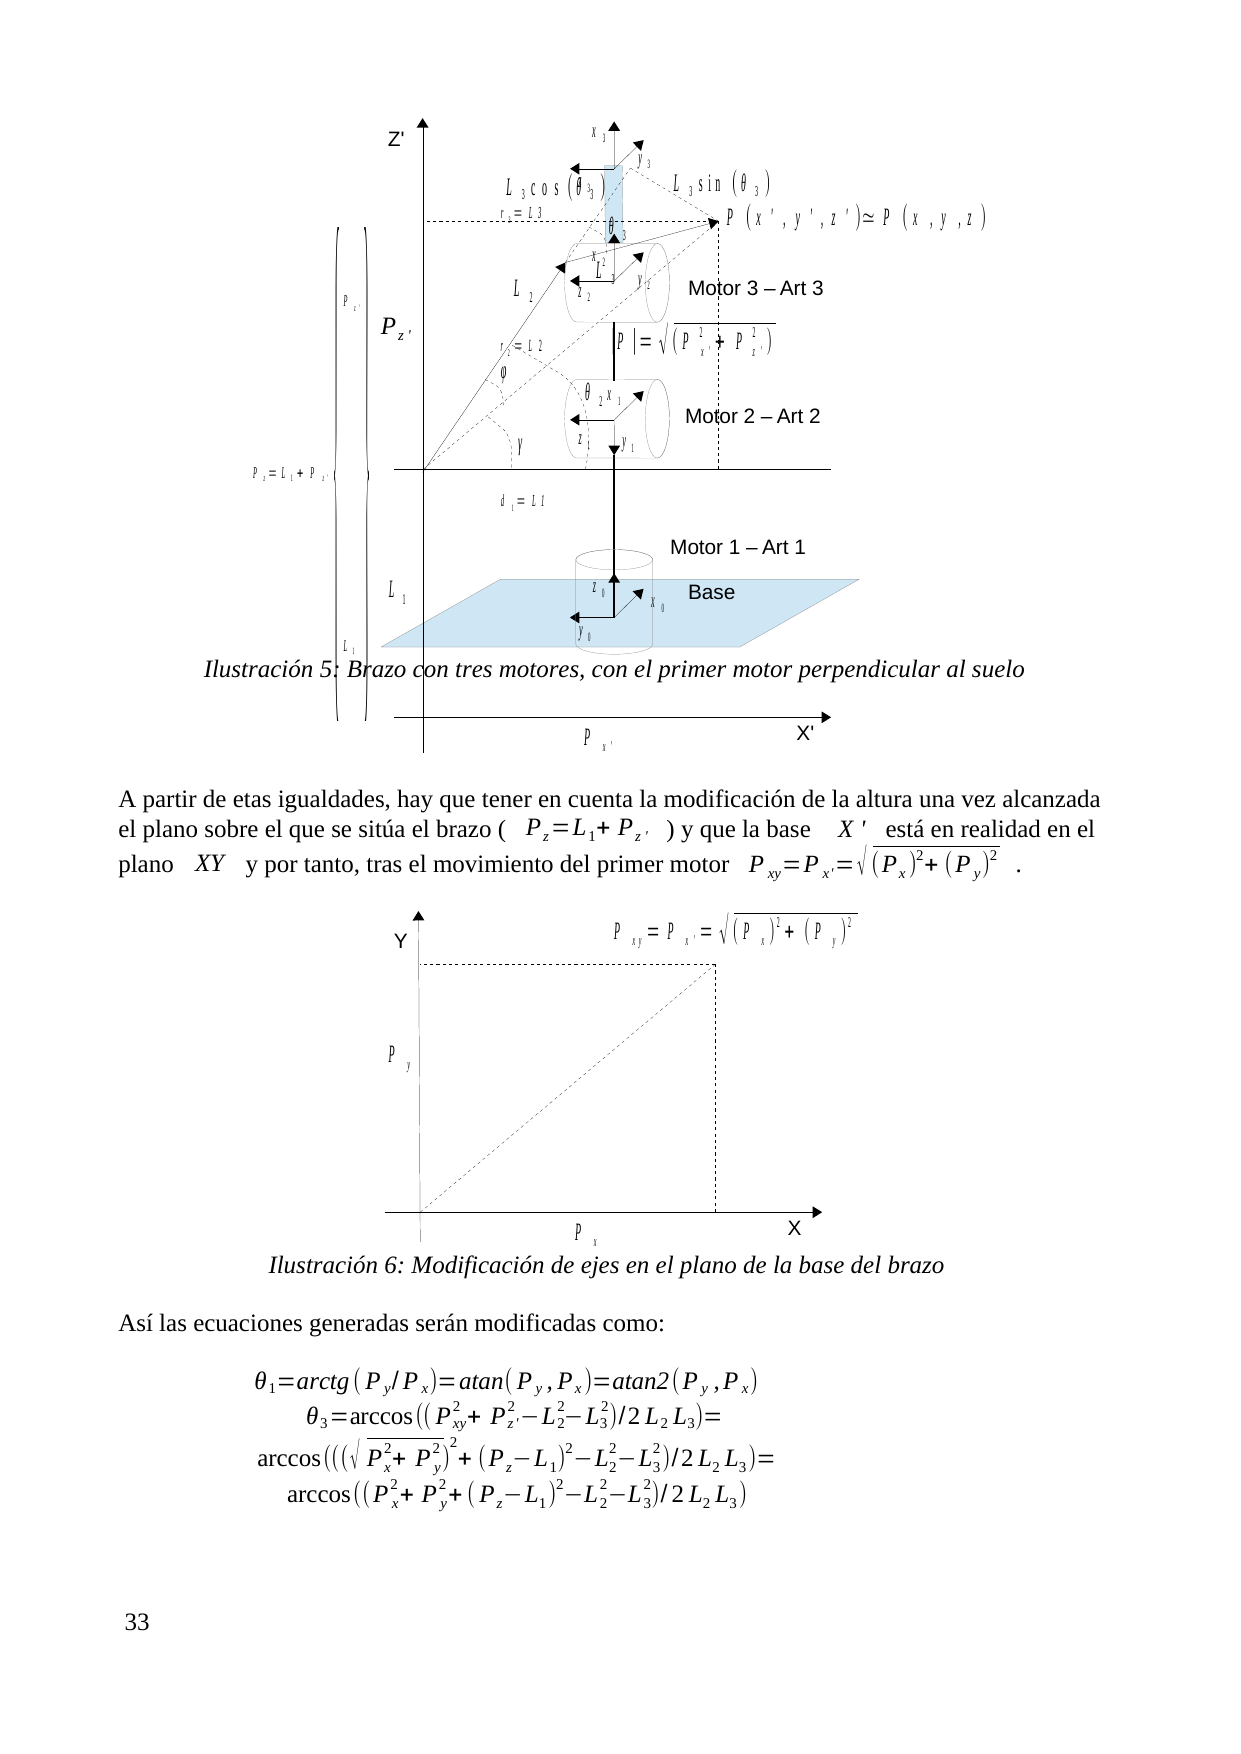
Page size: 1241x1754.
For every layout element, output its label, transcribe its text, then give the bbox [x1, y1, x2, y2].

text Ilustración 5: Brazo con tres motores, con el primer motor perpendicular al suelo [424, 131, 614, 467]
text Ilustración 5: Brazo con tres motores, con el primer motor perpendicular al suelo [426, 271, 613, 469]
text A partir de etas igualdades, hay que tener en cuenta la modificación de la altura una vez alcanzada el plano sobre el que se sitúa el brazo () y que la base está en realidad en el planoy por tanto, tras el movimiento del primer motor. [118, 784, 1122, 882]
text Ilustración 5: Brazo con tres motores, con el primer motor perpendicular al suelo [424, 131, 1037, 683]
text Ilustración 5: Brazo con tres motores, con el primer motor perpendicular al suelo [646, 380, 669, 457]
text Ilustración 6: Modificación de ejes en el plano de la base del brazo [268, 923, 972, 1279]
text Ilustración 5: Brazo con tres motores, con el primer motor perpendicular al suelo [565, 380, 654, 458]
text Ilustración 5: Brazo con tres motores, con el primer motor perpendicular al suelo [203, 131, 423, 683]
text Ilustración 5: Brazo con tres motores, con el primer motor perpendicular al suelo [424, 470, 613, 621]
text Así las ecuaciones generadas serán modificadas como: [118, 1308, 1122, 1337]
